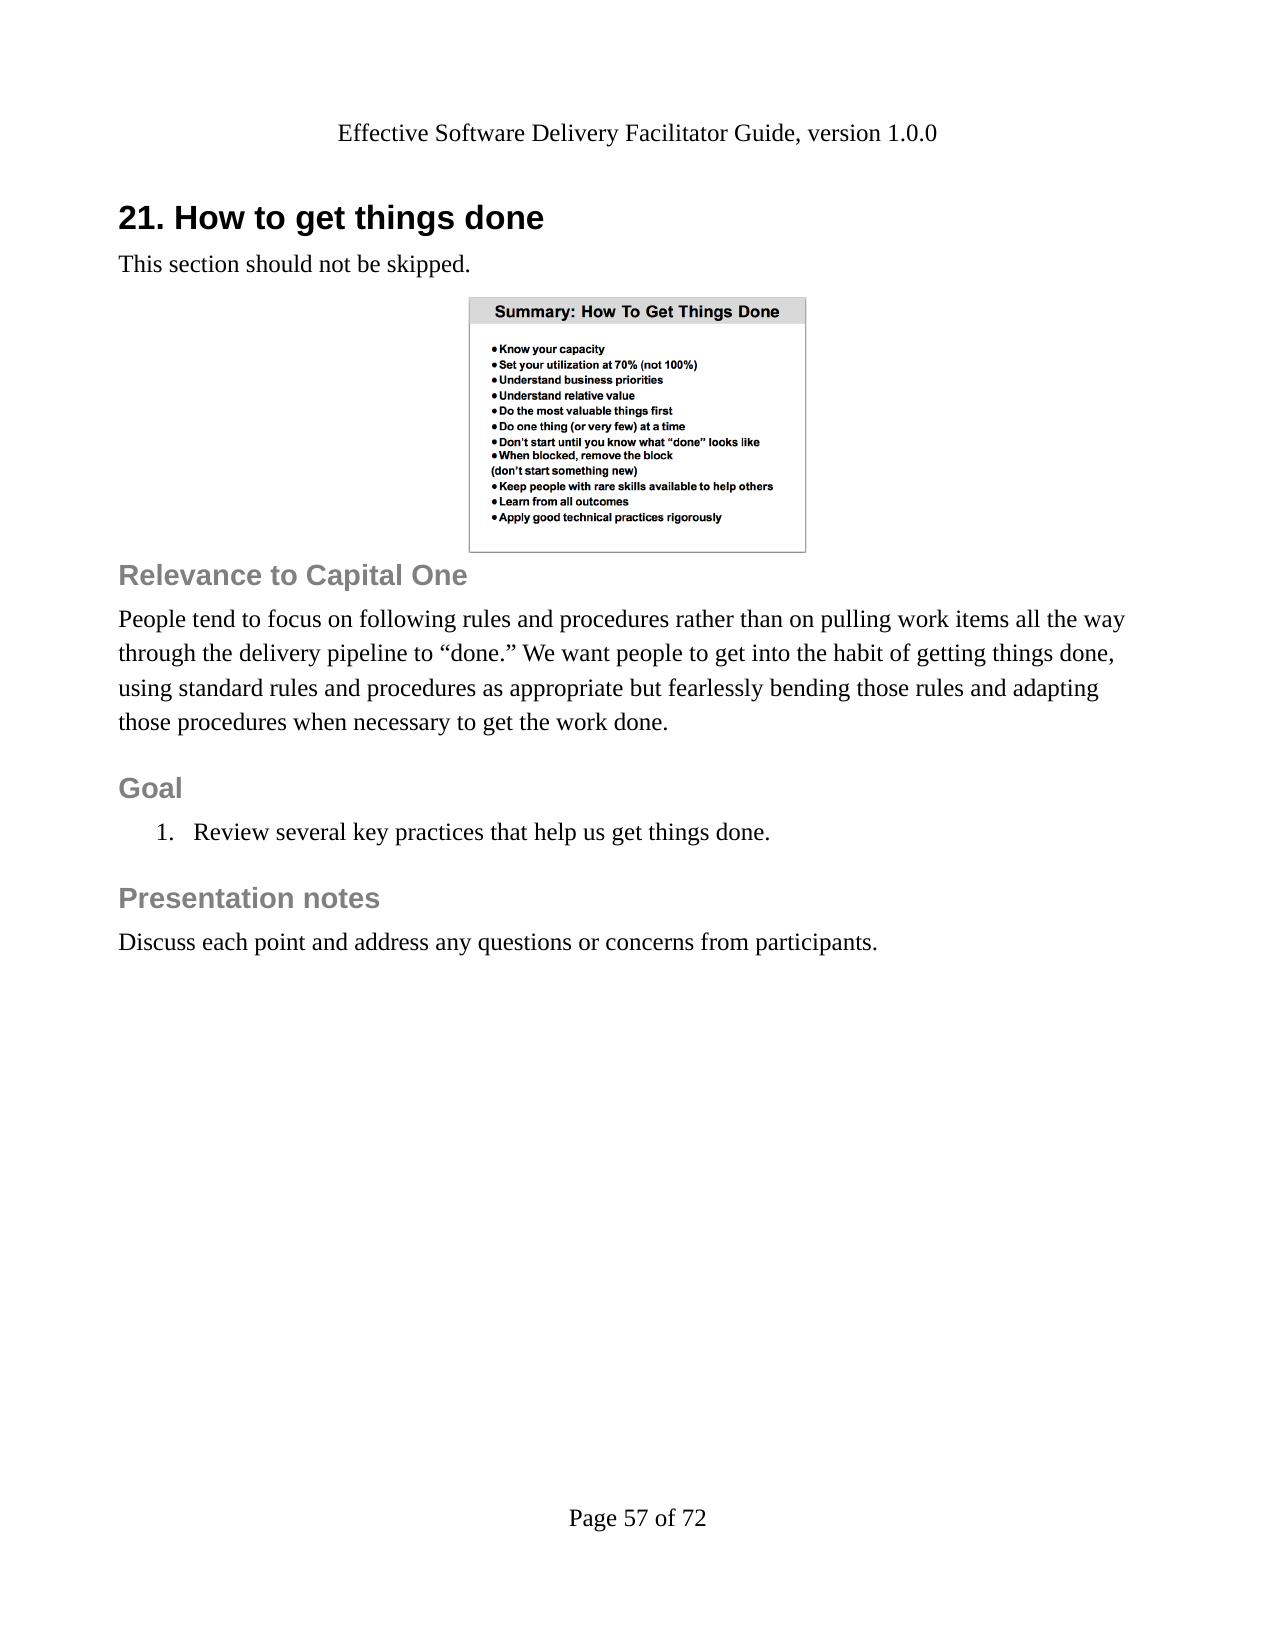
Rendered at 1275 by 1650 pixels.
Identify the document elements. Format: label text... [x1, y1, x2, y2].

subtitle Relevance to Capital One [118, 558, 1157, 591]
subtitle 21. How to get things done [118, 198, 1157, 236]
text This section should not be skipped. [118, 249, 1157, 278]
text People tend to focus on following rules and procedures rather than on pulling work items all the way through the delivery pipeline to “done.” We want people to get into the habit of getting things done, using standard rules and procedures as appropriate but fearlessly bending those rules and adapting those procedures when necessary to get the work done. [118, 604, 1157, 736]
picture [468, 297, 807, 553]
list Review several key practices that help us get things done. [156, 817, 1157, 846]
text Discuss each point and address any questions or concerns from participants. [118, 927, 1157, 955]
subtitle Goal [118, 771, 1157, 804]
subtitle Presentation notes [118, 881, 1157, 914]
